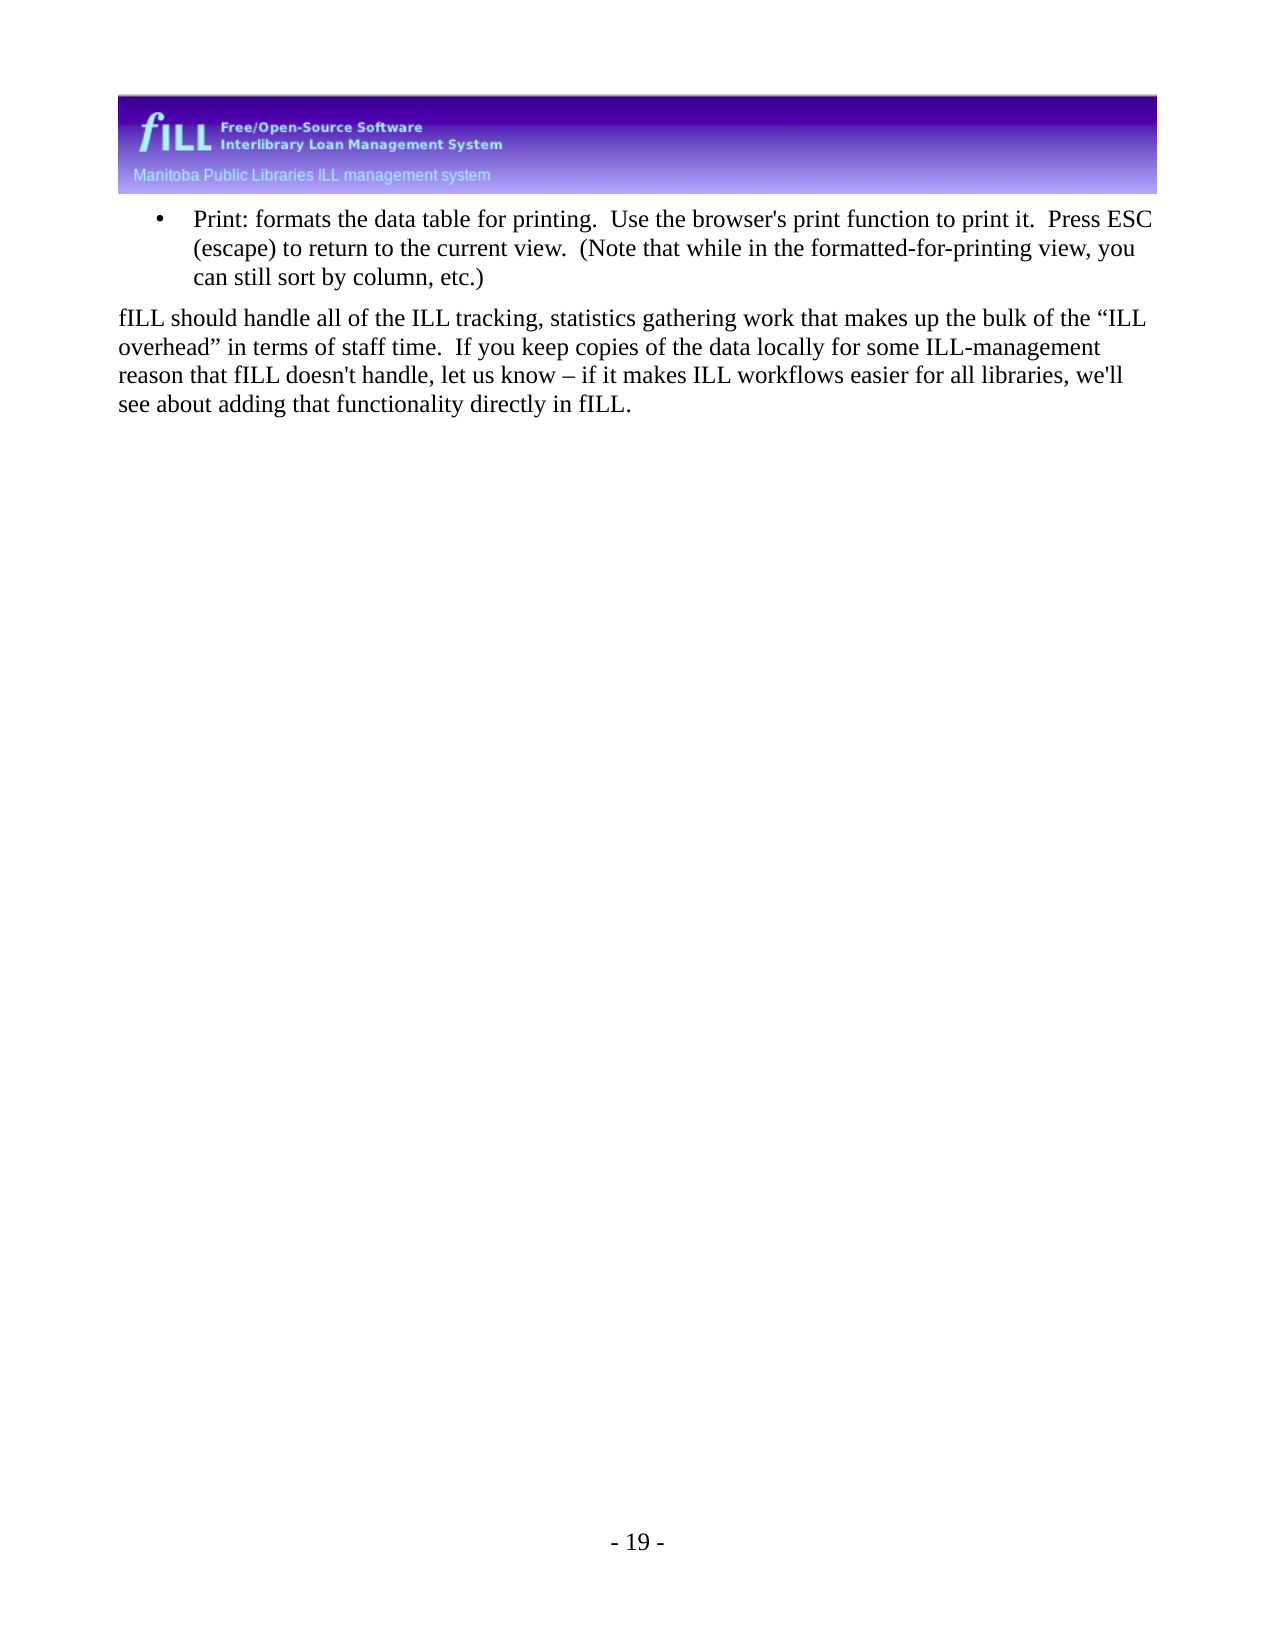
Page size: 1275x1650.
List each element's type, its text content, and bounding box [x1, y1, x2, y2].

picture [118, 94, 1157, 194]
list Print: formats the data table for printing. Use the browser's print function to print it. Press ESC (escape) to return to the current view. (Note that while in the formatted-for-printing view, you can still sort by column, etc.) [156, 204, 1157, 291]
text fILL should handle all of the ILL tracking, statistics gathering work that makes up the bulk of the “ILL overhead” in terms of staff time. If you keep copies of the data locally for some ILL-management reason that fILL doesn't handle, let us know – if it makes ILL workflows easier for all libraries, we'll see about adding that functionality directly in fILL. [118, 303, 1157, 418]
